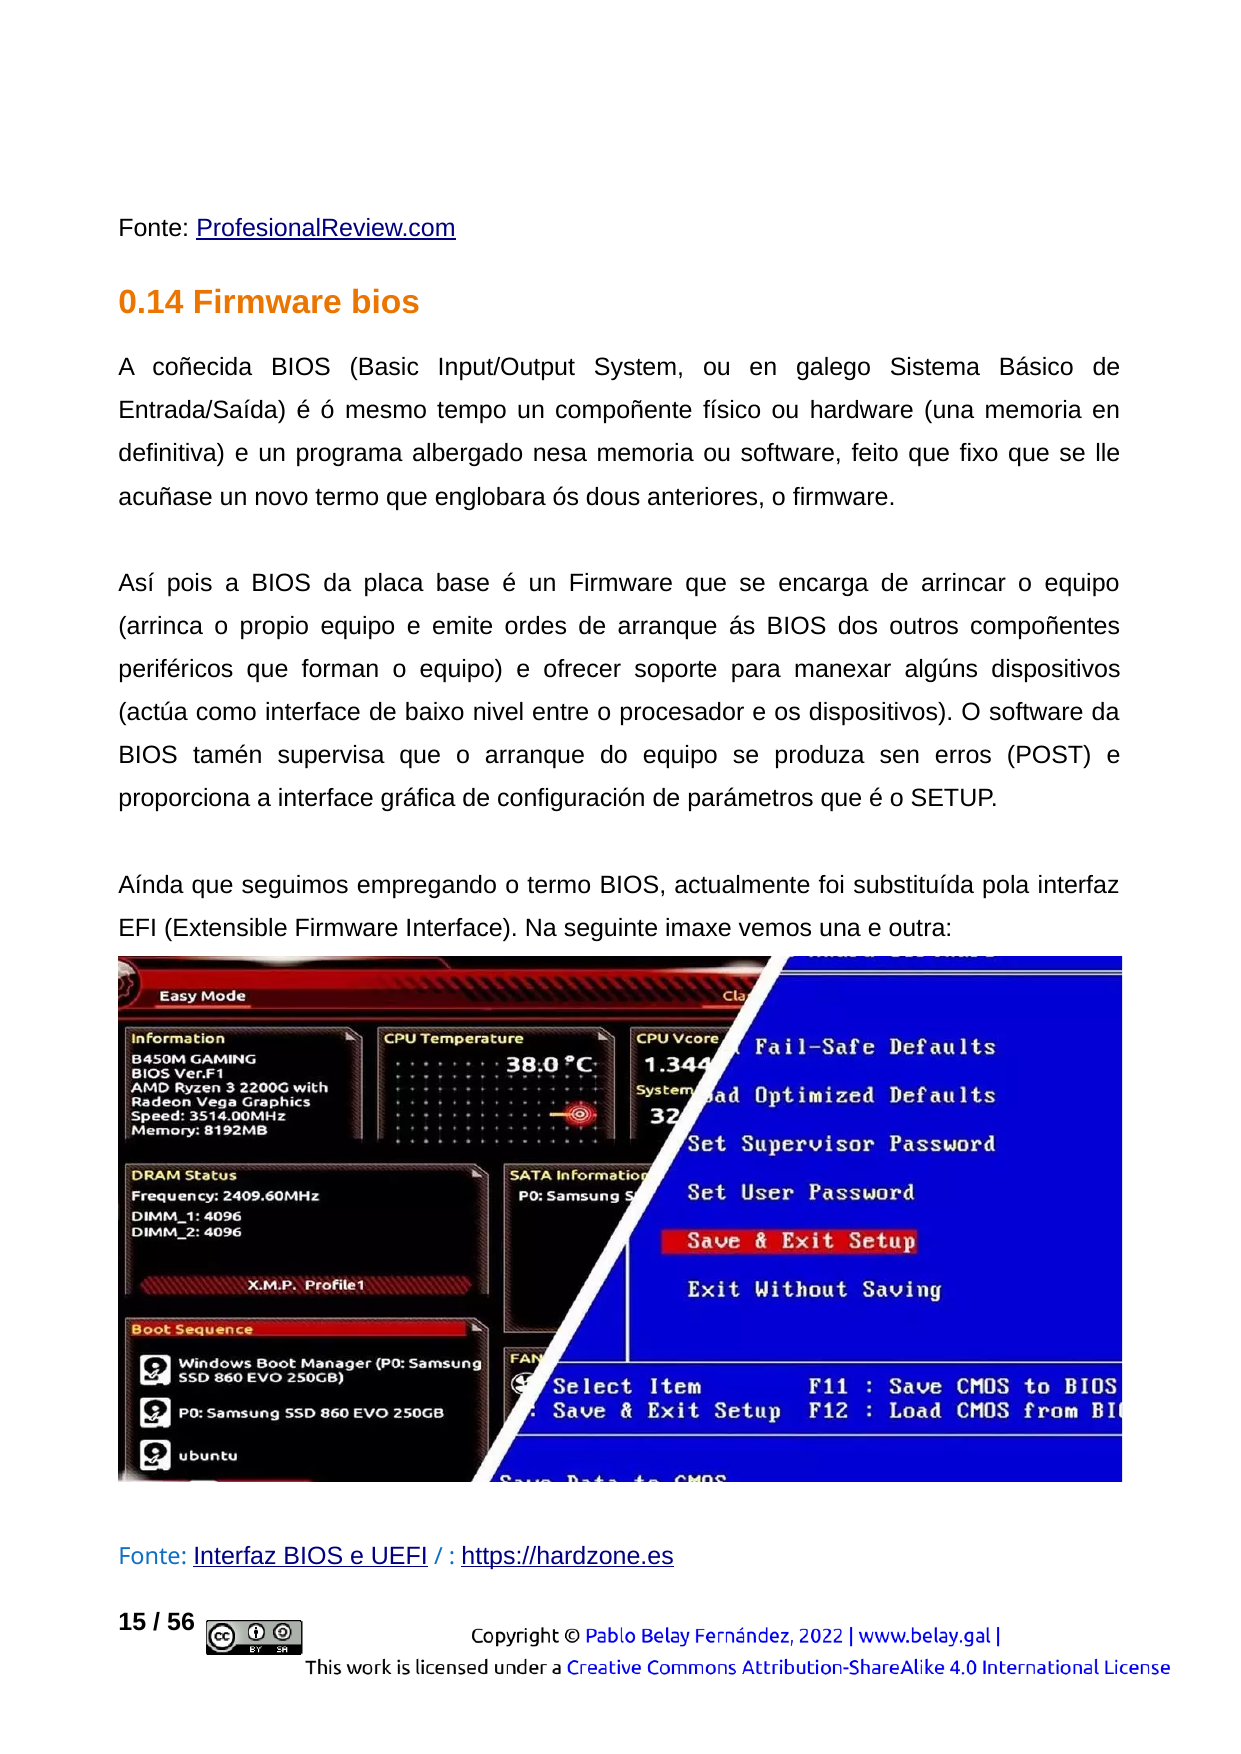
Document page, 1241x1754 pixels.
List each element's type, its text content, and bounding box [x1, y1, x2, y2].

text Así pois a BIOS da placa base é un Firmware que se encarga de arrincar o equipo (arrinca o propio equipo e emite ordes de arranque ás BIOS dos outros compoñentes periféricos que forman o equipo) e ofrecer soporte para manexar algúns dispositivos (actúa como interface de baixo nivel entre o procesador e os dispositivos). O software da BIOS tamén supervisa que o arranque do equipo se produza sen erros (POST) e proporciona a interface gráfica de configuración de parámetros que é o SETUP. [118, 568, 1122, 812]
picture [200, 1604, 1205, 1690]
text Fonte: ProfesionalReview.com [118, 213, 1122, 242]
text Fonte: Interfaz BIOS e UEFI / : https://hardzone.es [118, 1539, 1122, 1571]
subtitle 0.14 Firmware bios [118, 282, 1122, 320]
picture [118, 956, 1123, 1482]
text A coñecida BIOS (Basic Input/Output System, ou en galego Sistema Básico de Entrada/Saída) é ó mesmo tempo un compoñente físico ou hardware (una memoria en definitiva) e un programa albergado nesa memoria ou software, feito que fixo que se lle acuñase un novo termo que englobara ós dous anteriores, o firmware. [118, 352, 1122, 510]
text Aínda que seguimos empregando o termo BIOS, actualmente foi substituída pola interfaz EFI (Extensible Firmware Interface). Na seguinte imaxe vemos una e outra: [118, 870, 1122, 942]
